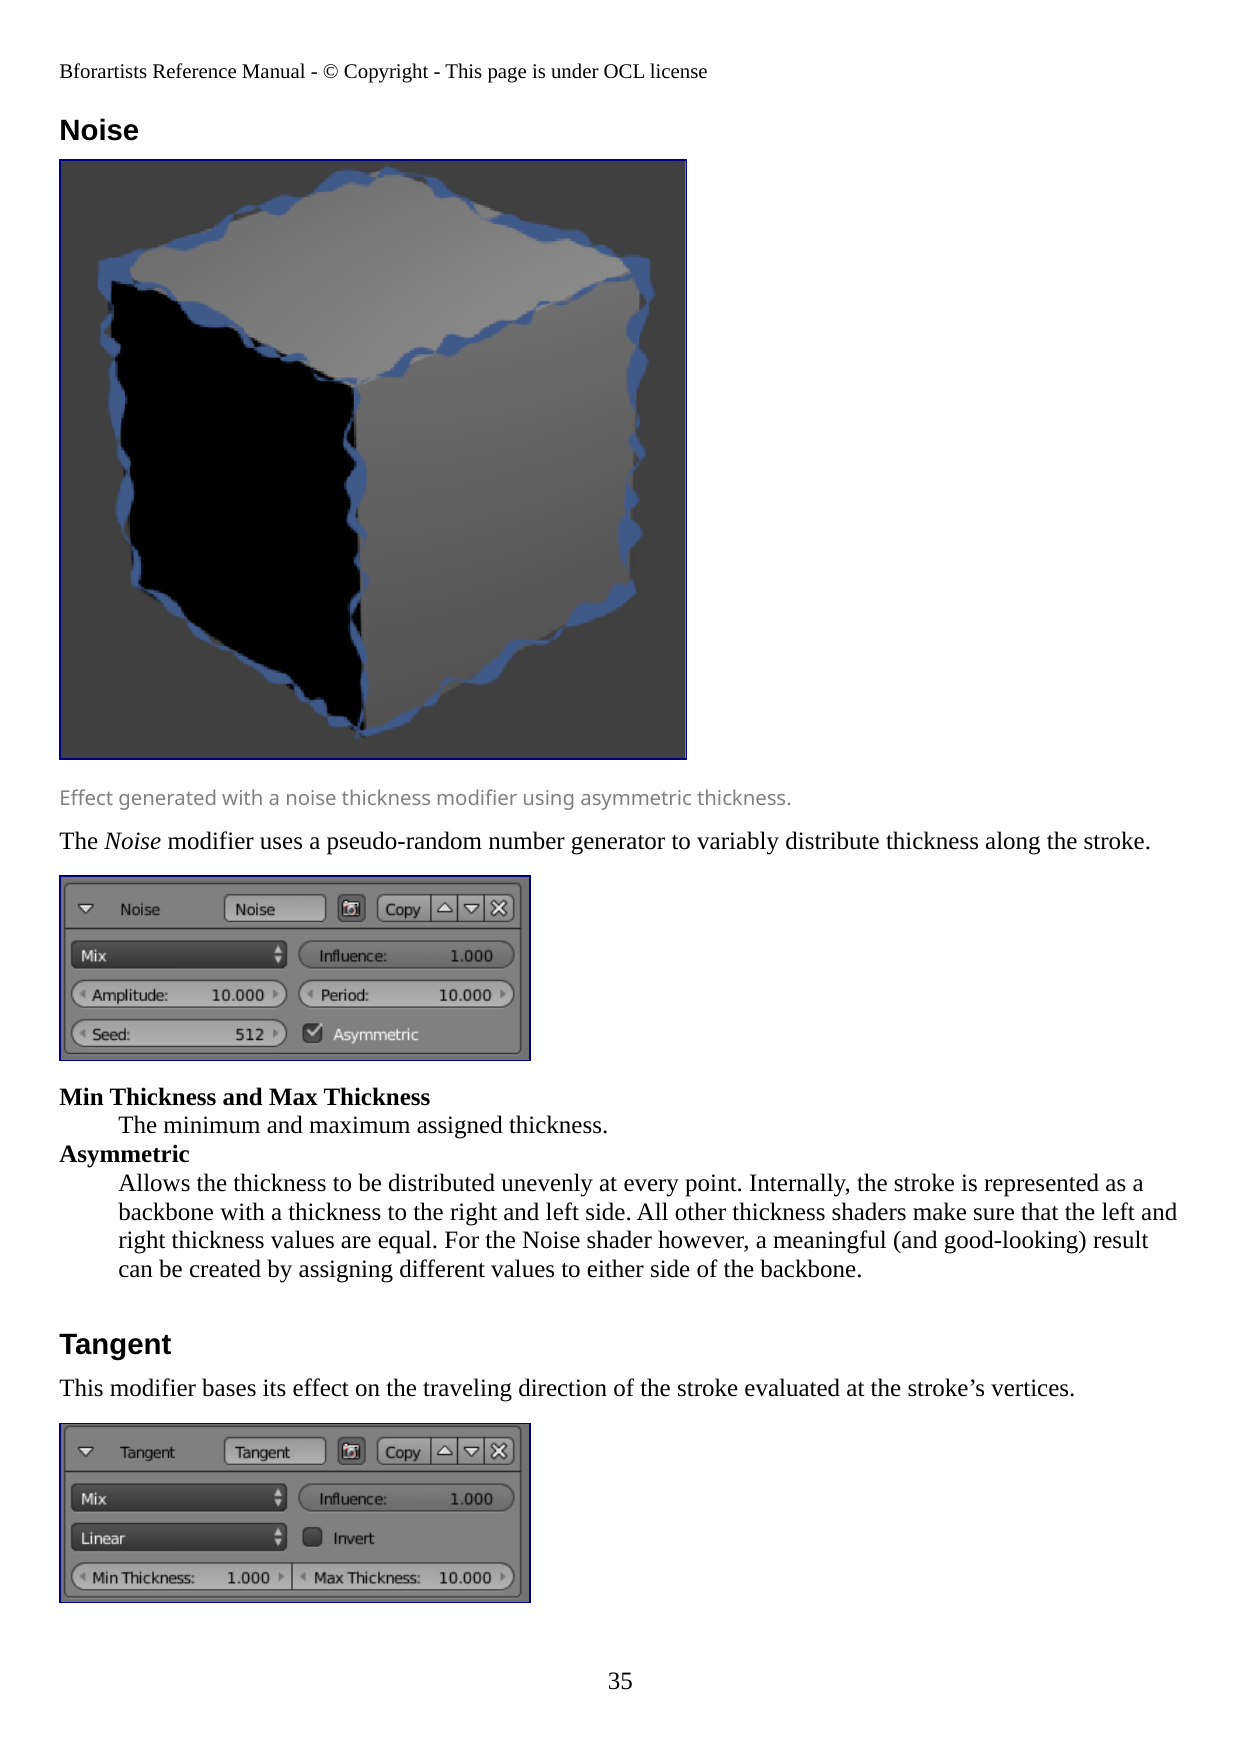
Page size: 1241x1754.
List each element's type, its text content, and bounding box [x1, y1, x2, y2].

list Allows the thickness to be distributed unevenly at every point. Internally, the stroke is represented as a backbone with a thickness to the right and left side. All other thickness shaders make sure that the left and right thickness values are equal. For the Noise shader however, a meaningful (and good-looking) result can be created by assigning different values to either side of the backbone. [118, 1168, 1181, 1283]
picture [61, 161, 686, 758]
picture [61, 1424, 529, 1602]
subtitle Asymmetric [59, 1139, 1181, 1168]
subtitle Noise [59, 113, 1181, 146]
text This modifier bases its effect on the traveling direction of the stroke evaluated at the stroke’s vertices. [59, 1373, 1181, 1402]
subtitle Tangent [59, 1327, 1181, 1361]
text The Noise modifier uses a pseudo-random number generator to variably distribute thickness along the stroke. [59, 826, 1181, 855]
text Effect generated with a noise thickness modifier using asymmetric thickness. [59, 780, 1181, 811]
subtitle Min Thickness and Max Thickness [59, 1082, 1181, 1111]
list The minimum and maximum assigned thickness. [118, 1111, 1181, 1139]
picture [61, 877, 529, 1060]
